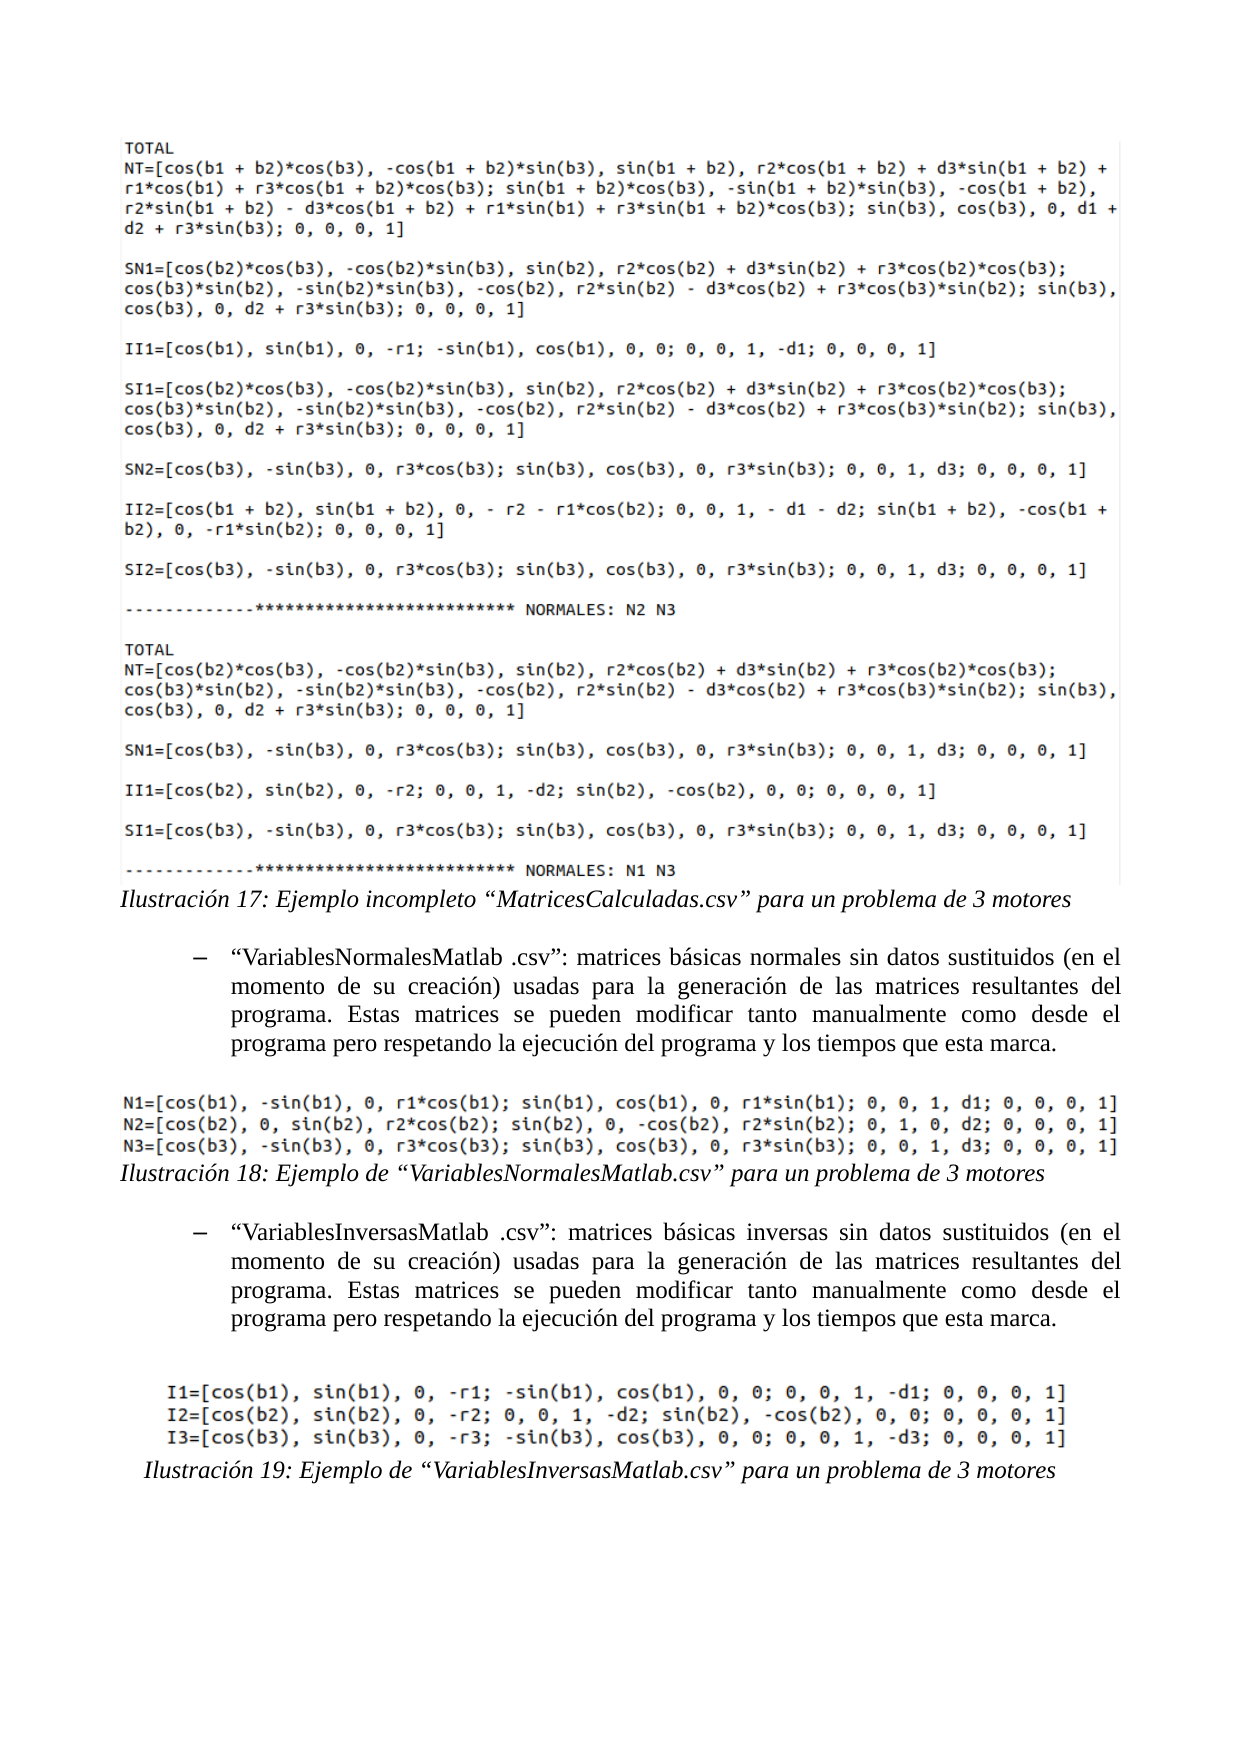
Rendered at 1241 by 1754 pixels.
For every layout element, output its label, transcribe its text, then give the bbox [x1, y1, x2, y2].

list “VariablesInversasMatlab .csv”: matrices básicas inversas sin datos sustituidos (en el momento de su creación) usadas para la generación de las matrices resultantes del programa. Estas matrices se pueden modificar tanto manualmente como desde el programa pero respetando la ejecución del programa y los tiempos que esta marca. [193, 1217, 1122, 1332]
list “VariablesNormalesMatlab .csv”: matrices básicas normales sin datos sustituidos (en el momento de su creación) usadas para la generación de las matrices resultantes del programa. Estas matrices se pueden modificar tanto manualmente como desde el programa pero respetando la ejecución del programa y los tiempos que esta marca. [193, 942, 1122, 1057]
picture [164, 1381, 1076, 1455]
picture [120, 137, 1121, 885]
text Ilustración 19: Ejemplo de “VariablesInversasMatlab.csv” para un problema de 3 motores [144, 1394, 1097, 1484]
picture [120, 1093, 1121, 1159]
text Ilustración 17: Ejemplo incompleto “MatricesCalculadas.csv” para un problema de 3 motores [120, 885, 1120, 913]
text Ilustración 18: Ejemplo de “VariablesNormalesMatlab.csv” para un problema de 3 motores [120, 1159, 1120, 1187]
